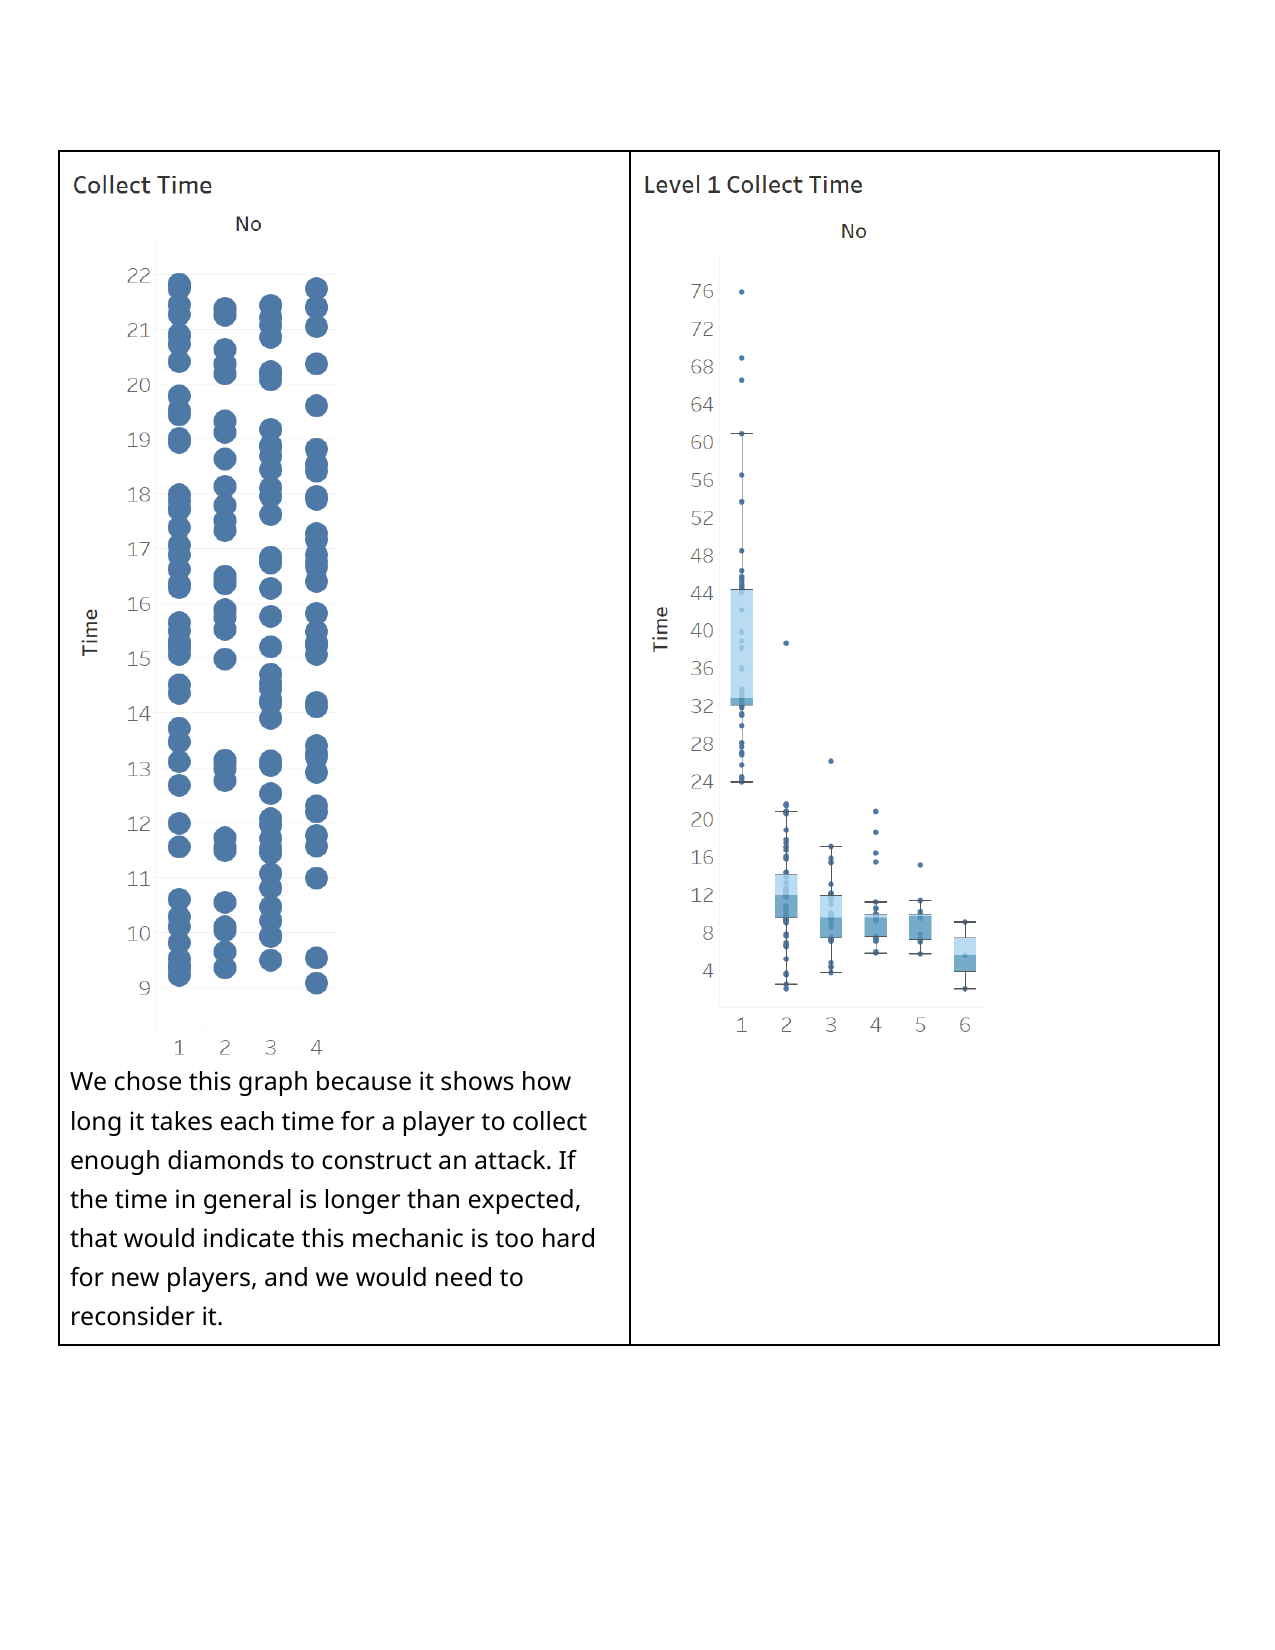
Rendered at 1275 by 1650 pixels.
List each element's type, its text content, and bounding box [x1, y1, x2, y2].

picture [640, 162, 987, 1038]
picture [69, 162, 339, 1061]
table_cell We chose this graph because it shows how long it takes each time for a player to collect enough diamonds to construct an attack. If the time in general is longer than expected, that would indicate this mechanic is too hard for new players, and we would need to reconsider it. [60, 152, 629, 1343]
table_cell [631, 152, 1218, 1343]
